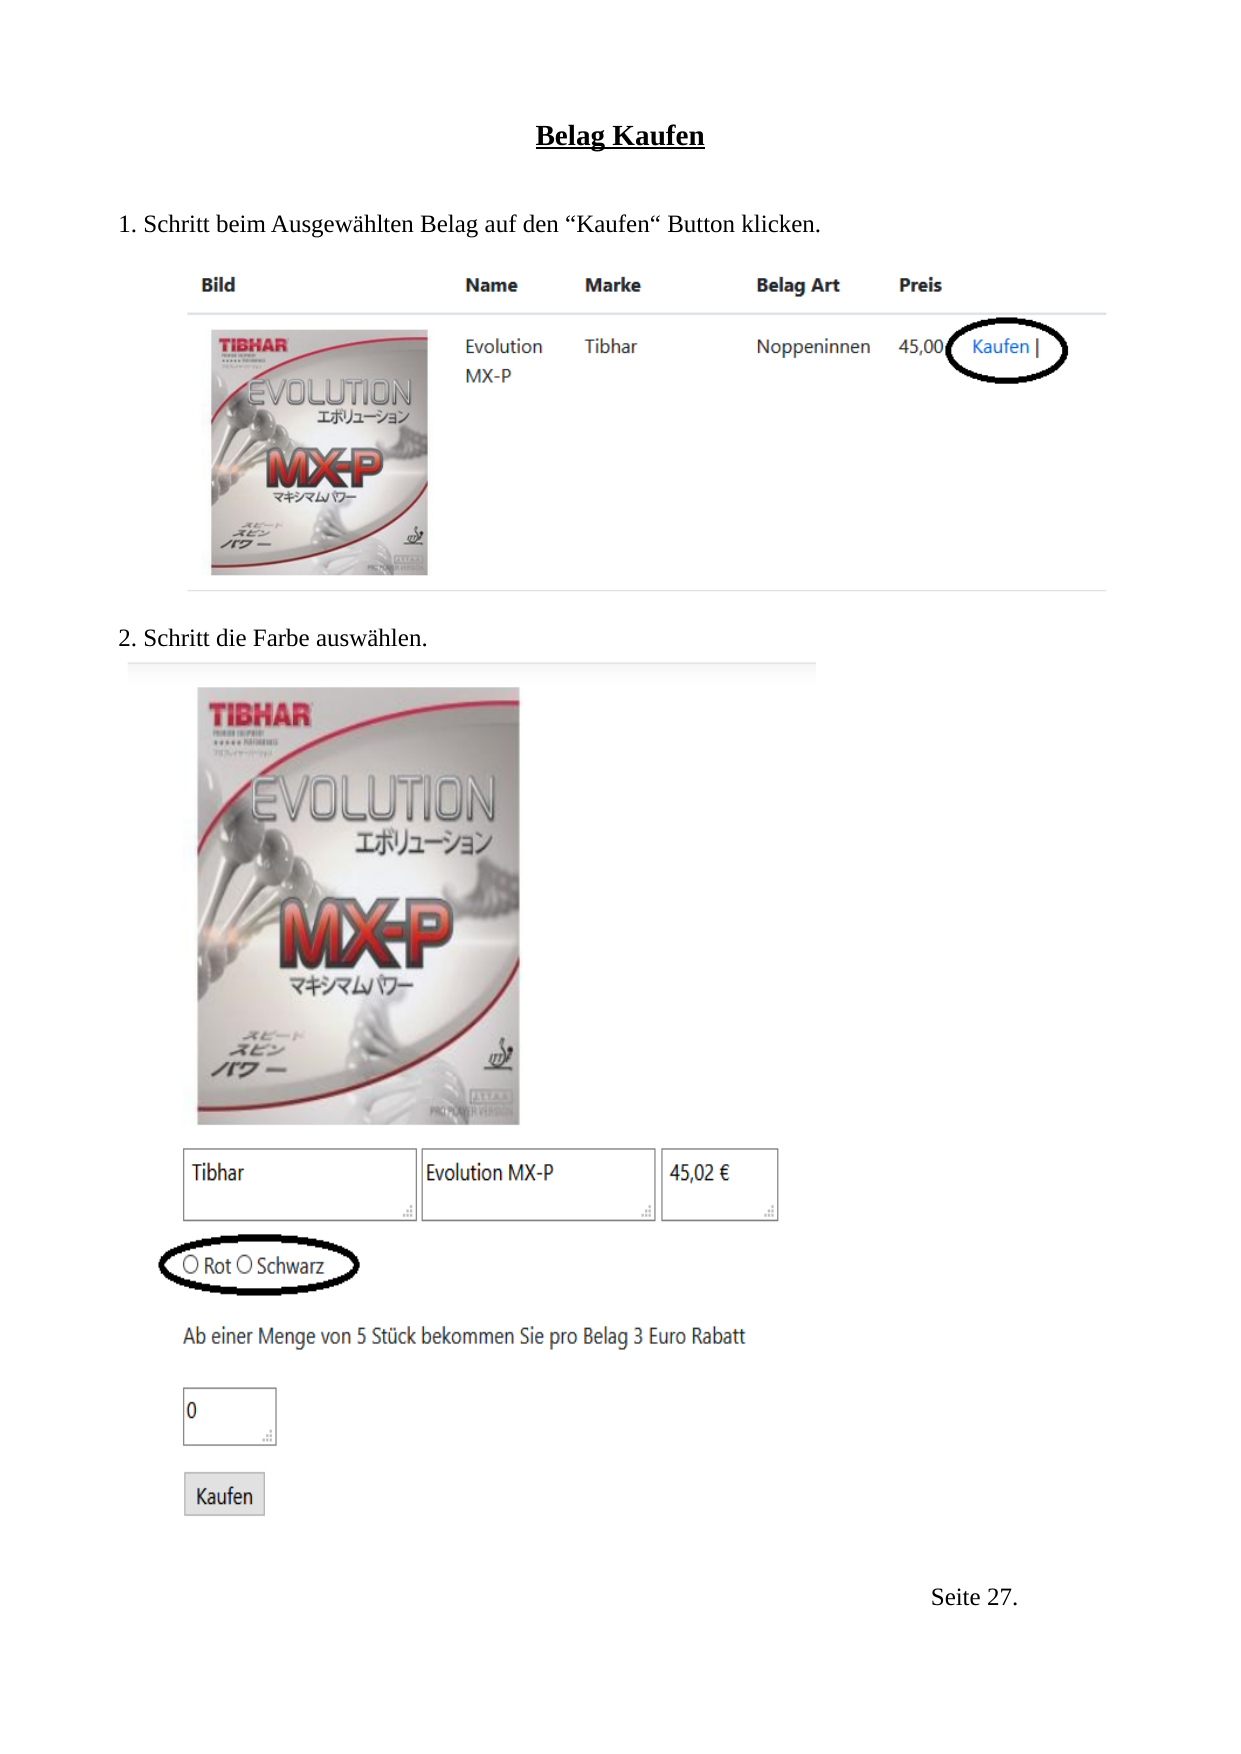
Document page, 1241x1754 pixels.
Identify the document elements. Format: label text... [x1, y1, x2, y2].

text Belag Kaufen [118, 118, 1122, 152]
picture [138, 267, 1107, 595]
text Seite 27. [118, 1582, 1122, 1611]
picture [127, 651, 817, 1554]
text 2. Schritt die Farbe auswählen. [118, 623, 1122, 652]
text 1. Schritt beim Ausgewählten Belag auf den “Kaufen“ Button klicken. [118, 209, 1122, 238]
